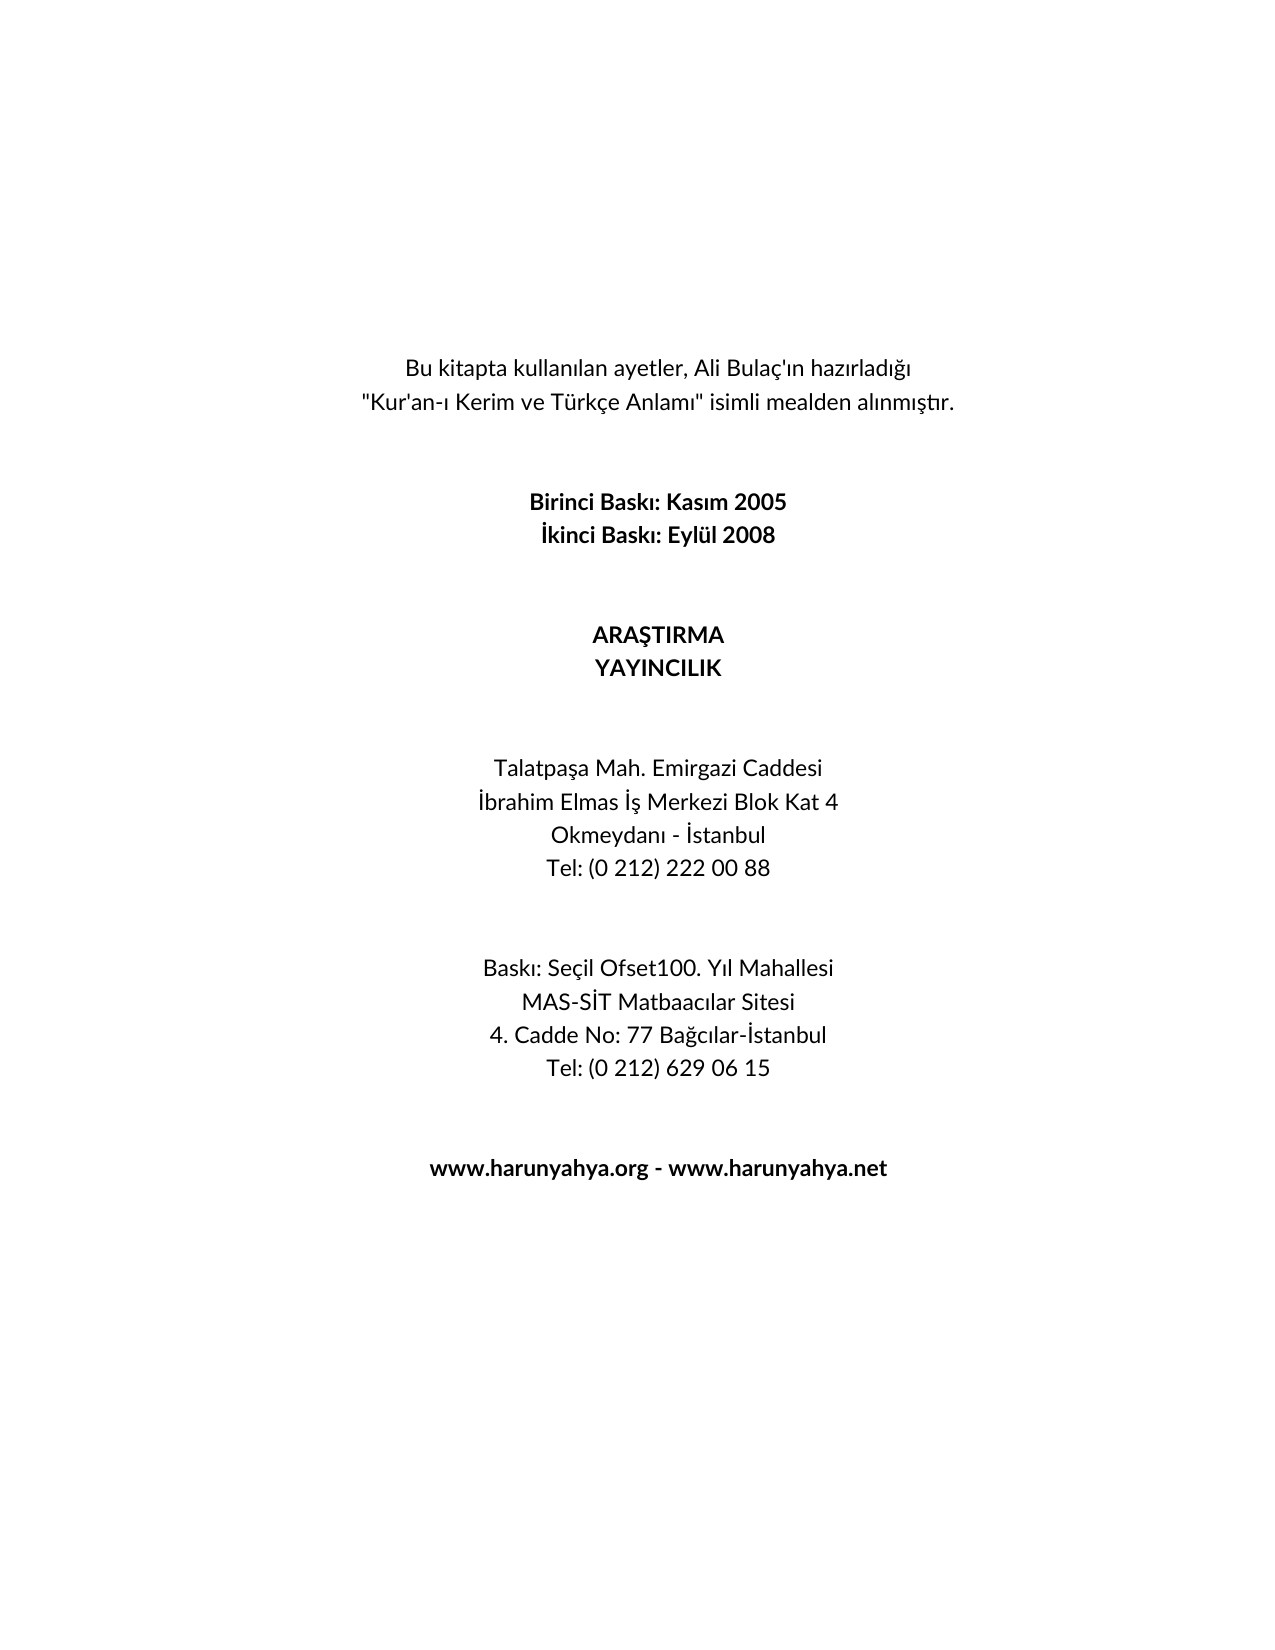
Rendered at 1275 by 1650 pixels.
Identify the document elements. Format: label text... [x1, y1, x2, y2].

text Okmeydanı - İstanbul [187, 817, 1070, 850]
text İkinci Baskı: Eylül 2008 [187, 517, 1070, 550]
text Baskı: Seçil Ofset100. Yıl Mahallesi [187, 950, 1070, 983]
text Tel: (0 212) 629 06 15 [187, 1050, 1070, 1083]
text Bu kitapta kullanılan ayetler, Ali Bulaç'ın hazırladığı [187, 350, 1070, 383]
text ARAŞTIRMA [187, 617, 1070, 650]
text MAS-SİT Matbaacılar Sitesi [187, 983, 1070, 1017]
text YAYINCILIK [187, 650, 1070, 683]
text 4. Cadde No: 77 Bağcılar-İstanbul [187, 1017, 1070, 1050]
text Birinci Baskı: Kasım 2005 [187, 483, 1070, 517]
text İbrahim Elmas İş Merkezi Blok Kat 4 [187, 783, 1070, 817]
text "Kur'an-ı Kerim ve Türkçe Anlamı" isimli mealden alınmıştır. [187, 383, 1070, 417]
text www.harunyahya.org - www.harunyahya.net [187, 1150, 1070, 1183]
text Tel: (0 212) 222 00 88 [247, 850, 1070, 883]
text Talatpaşa Mah. Emirgazi Caddesi [187, 750, 1070, 783]
